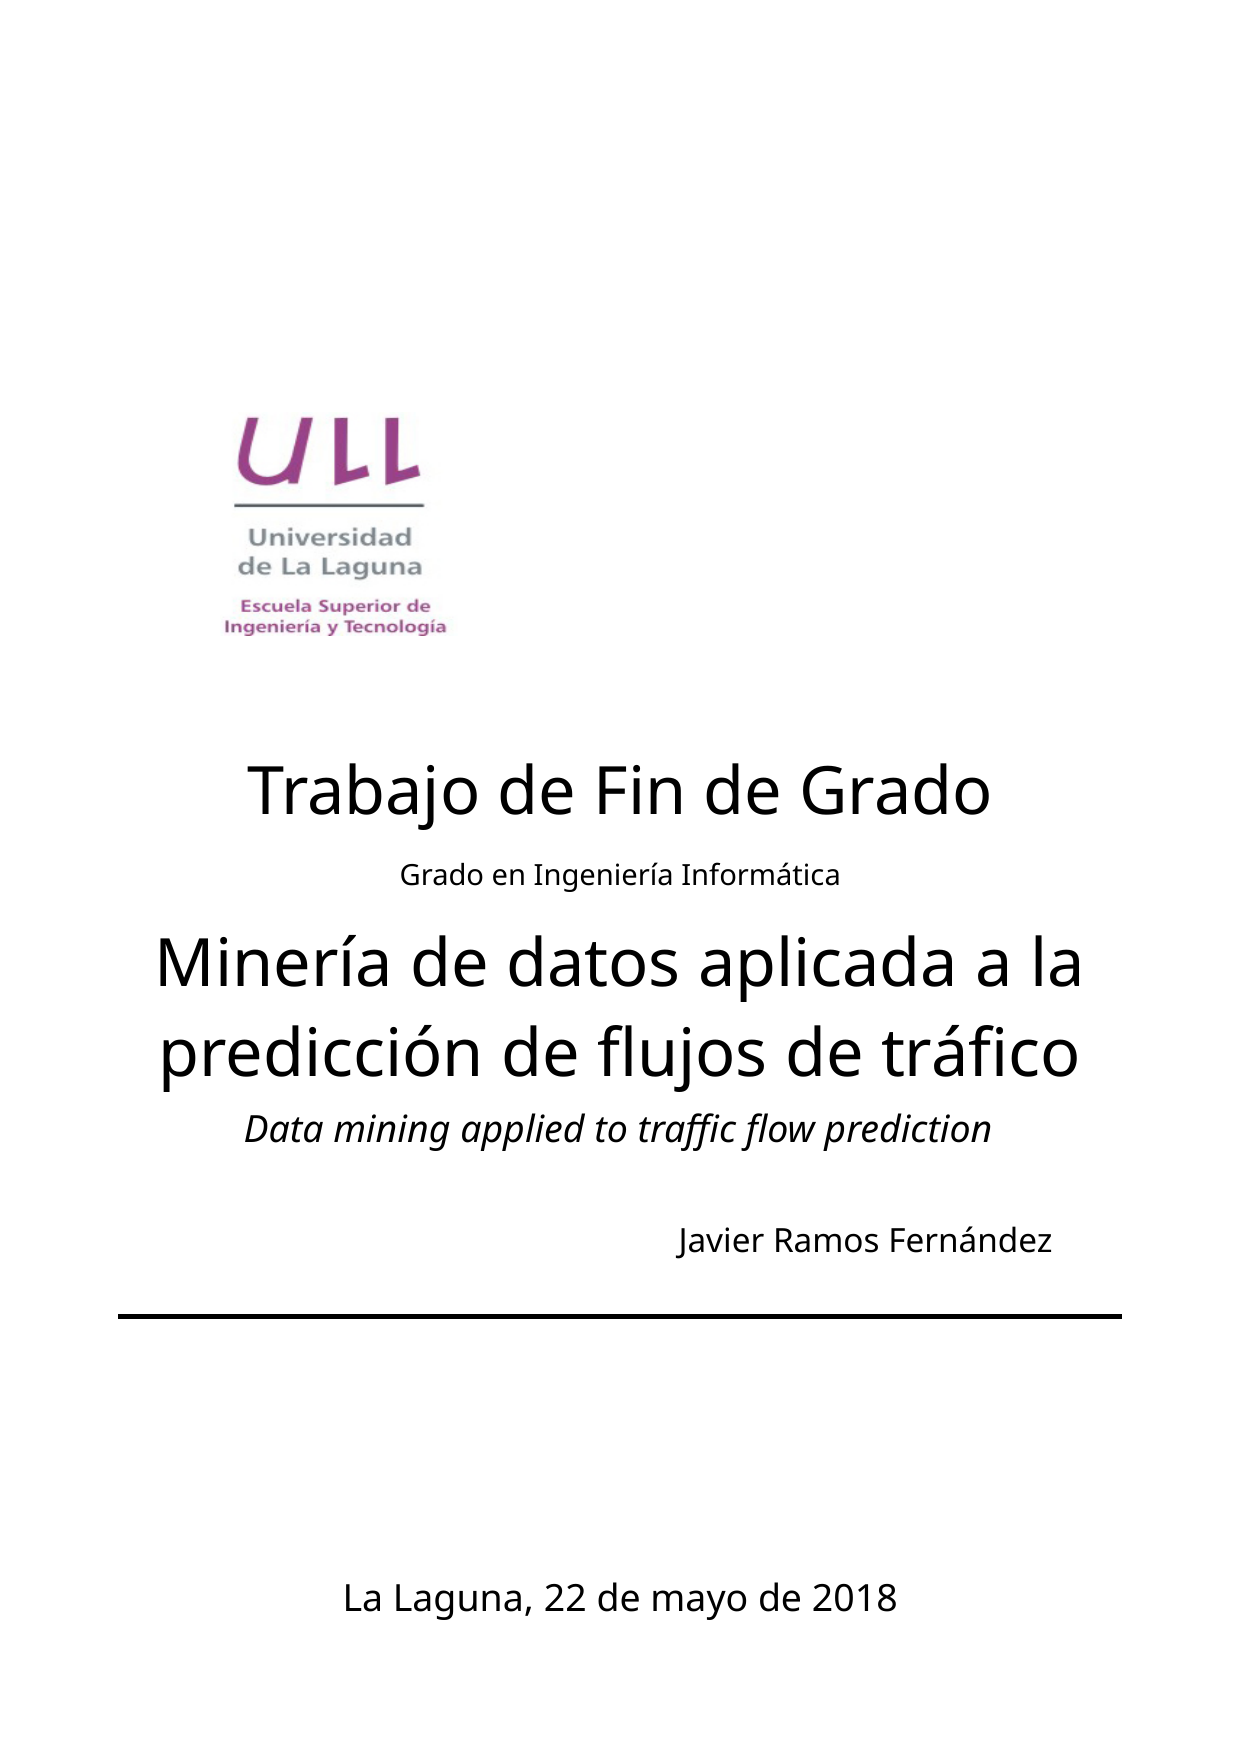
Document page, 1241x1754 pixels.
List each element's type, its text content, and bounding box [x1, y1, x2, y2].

picture [220, 412, 458, 636]
text Minería de datos aplicada a la predicción de flujos de tráfico [127, 906, 1113, 1088]
text Javier Ramos Fernández [127, 1208, 1113, 1253]
text Trabajo de Fin de Grado [127, 743, 1113, 834]
text Grado en Ingeniería Informática [127, 842, 1113, 894]
text Data mining applied to traffic flow prediction [127, 1094, 1113, 1145]
text La Laguna, 22 de mayo de 2018 [118, 1571, 1122, 1622]
